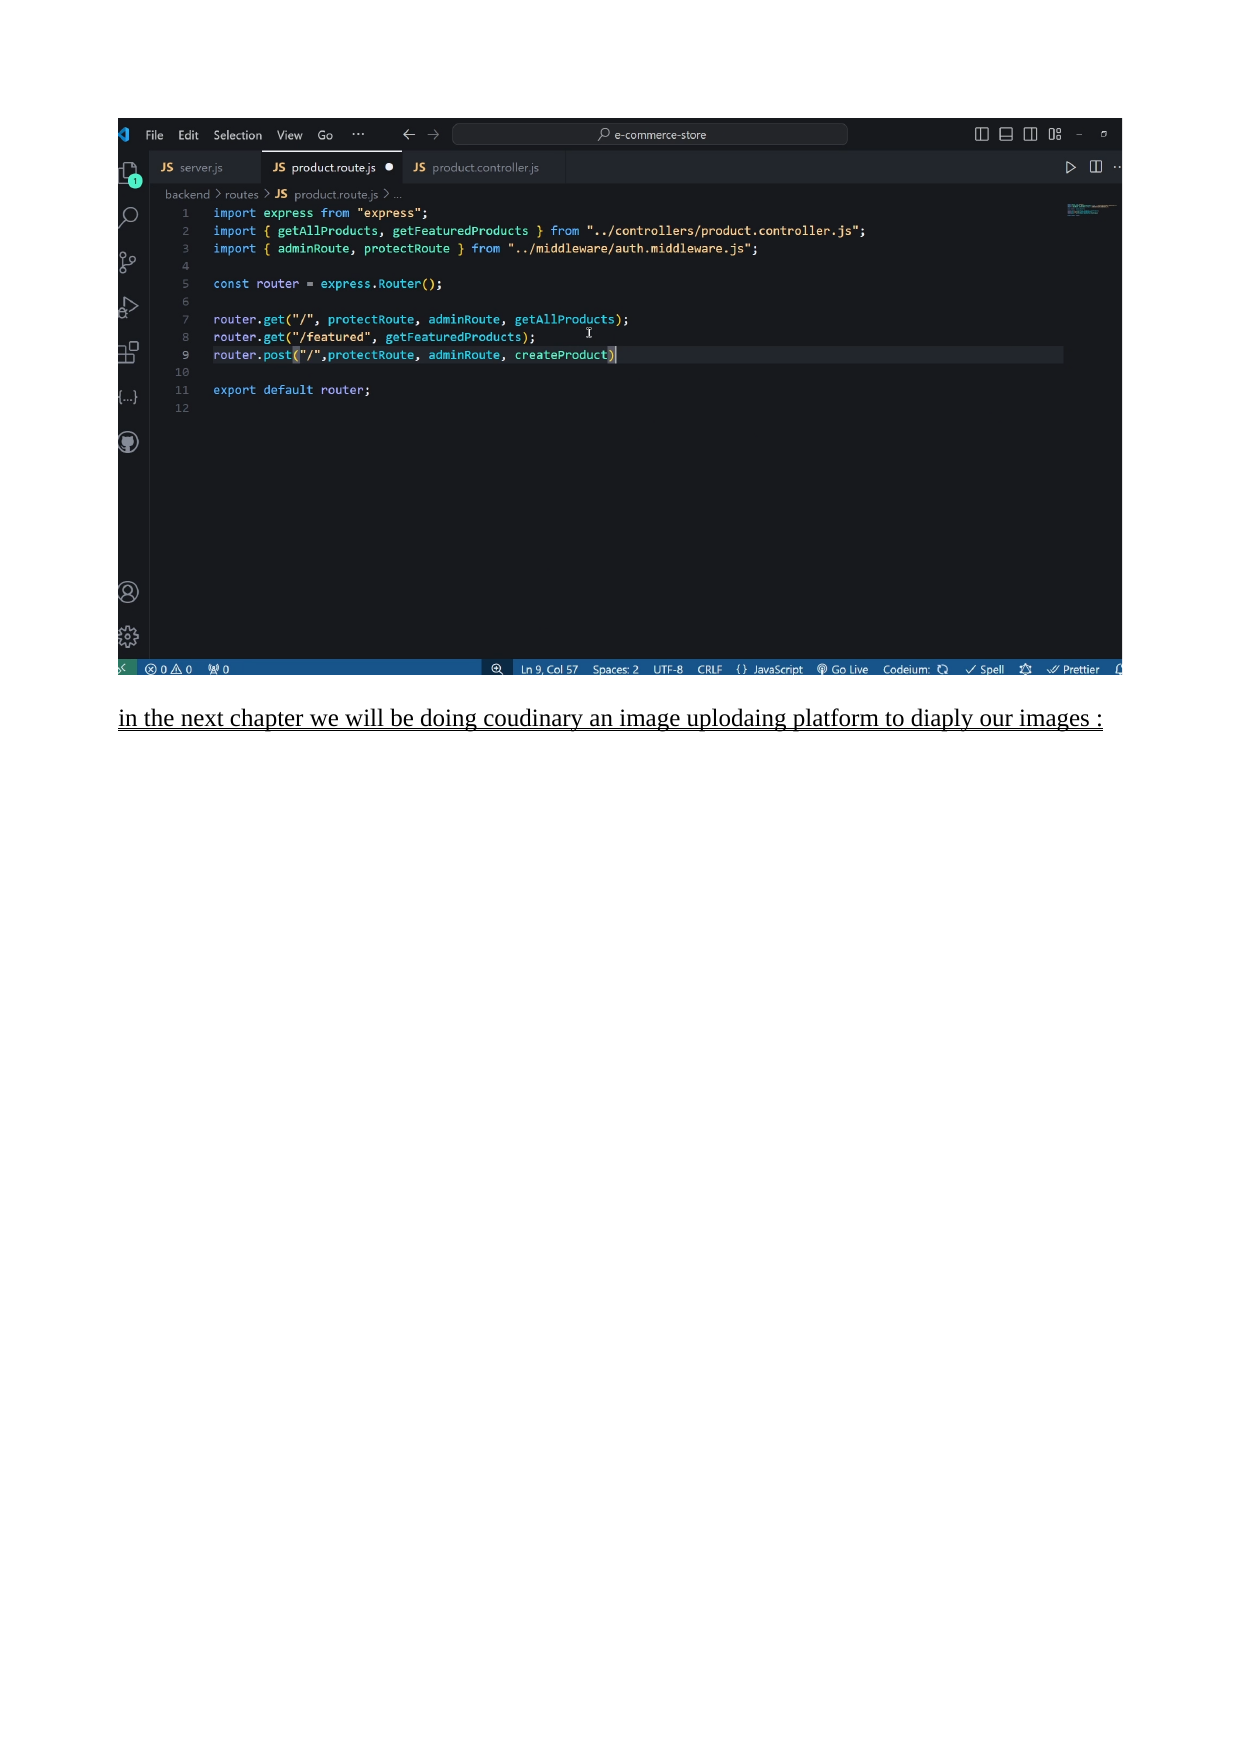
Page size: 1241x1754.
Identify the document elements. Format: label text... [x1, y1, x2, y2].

picture [118, 118, 1123, 675]
text in the next chapter we will be doing coudinary an image uplodaing platform to diaply our images : [118, 703, 1122, 732]
